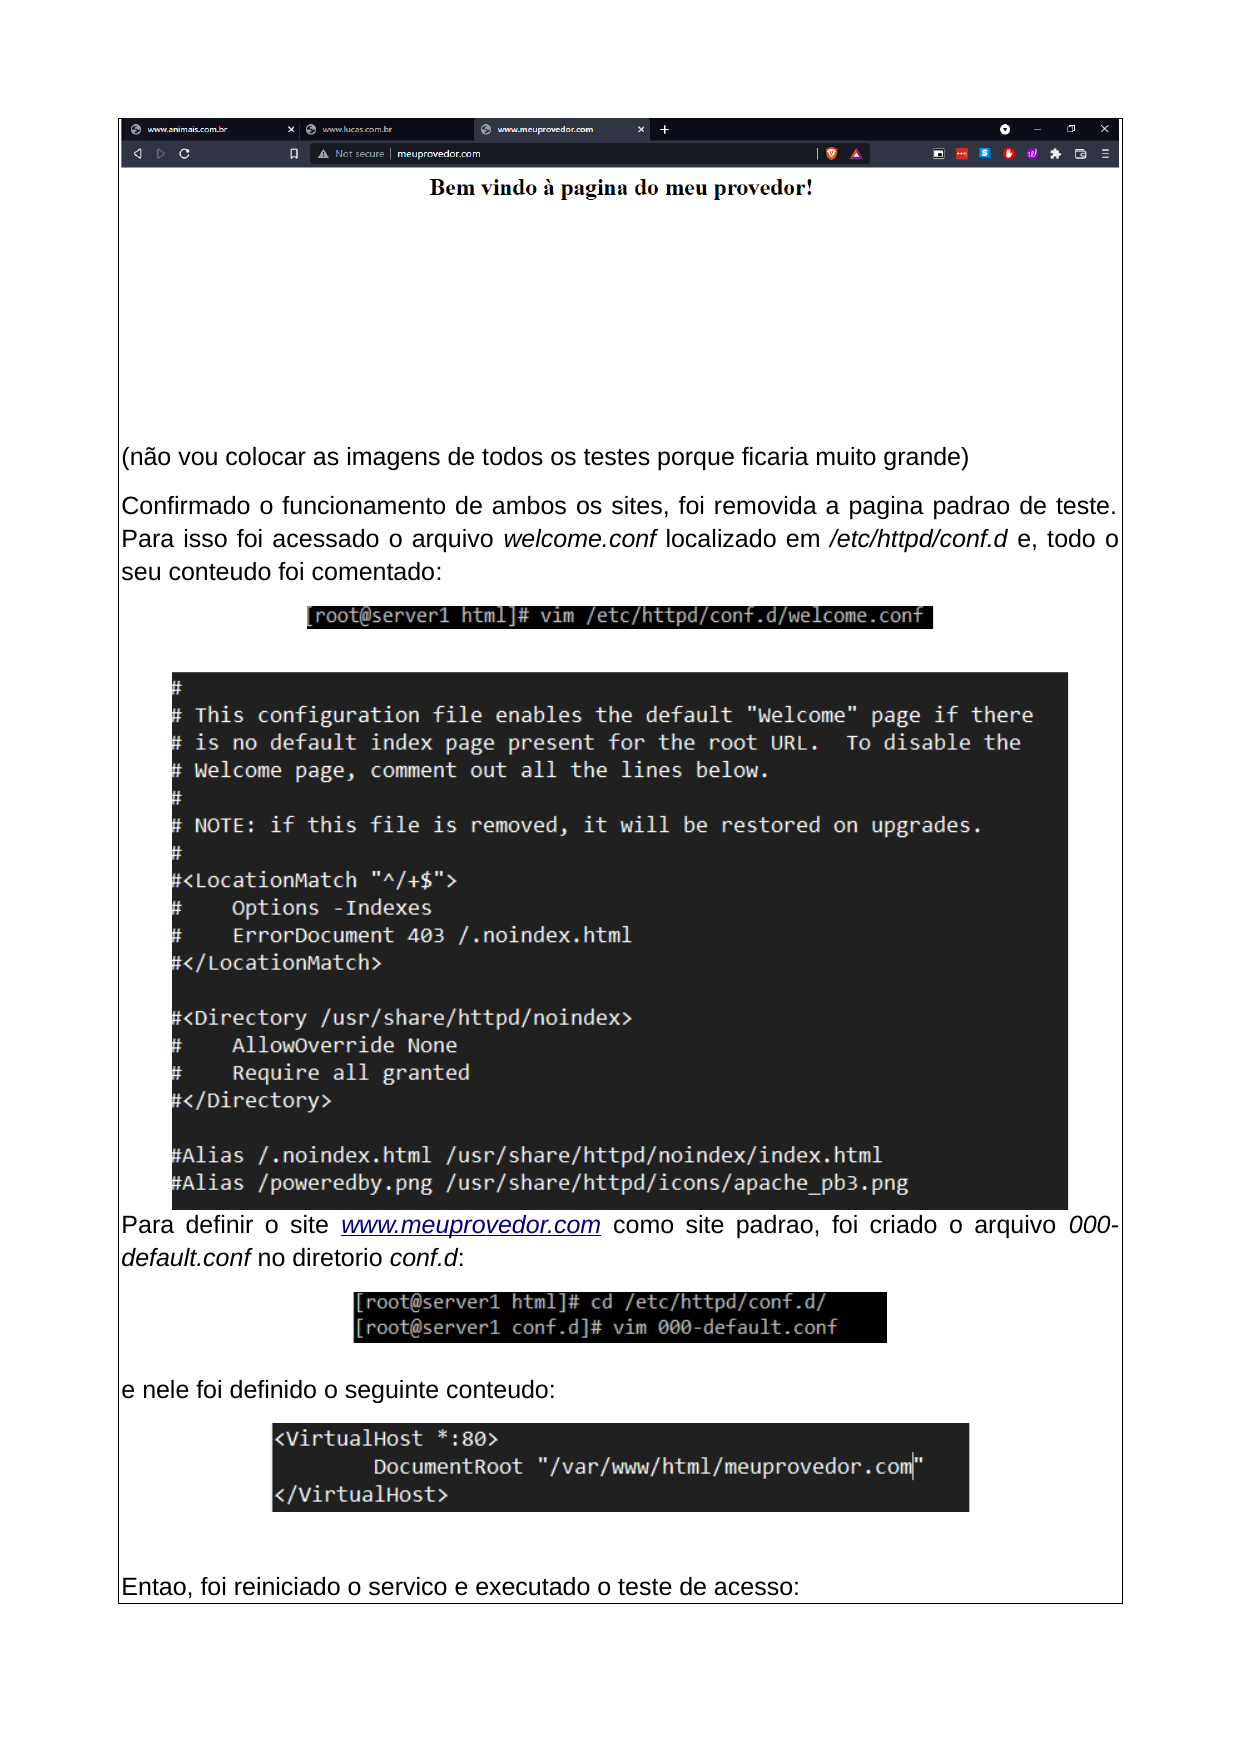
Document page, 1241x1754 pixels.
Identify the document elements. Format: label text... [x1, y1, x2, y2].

picture [121, 118, 1119, 438]
picture [270, 1423, 970, 1512]
text Entao, foi reiniciado o servico e executado o teste de acesso: [119, 1568, 1122, 1603]
picture [353, 1292, 887, 1343]
text (não vou colocar as imagens de todos os testes porque ficaria muito grande) [119, 119, 1122, 470]
picture [172, 671, 1069, 1210]
text e nele foi definido o seguinte conteudo: [119, 1338, 1122, 1403]
text Confirmado o funcionamento de ambos os sites, foi removida a pagina padrao de teste. Para isso foi acessado o arquivo welcome.conf localizado em /etc/httpd/conf.d e, todo o seu conteudo foi comentado: [119, 488, 1122, 586]
text Para definir o site www.meuprovedor.com como site padrao, foi criado o arquivo 000-default.conf no diretorio conf.d: [119, 652, 1122, 1272]
picture [307, 606, 934, 629]
